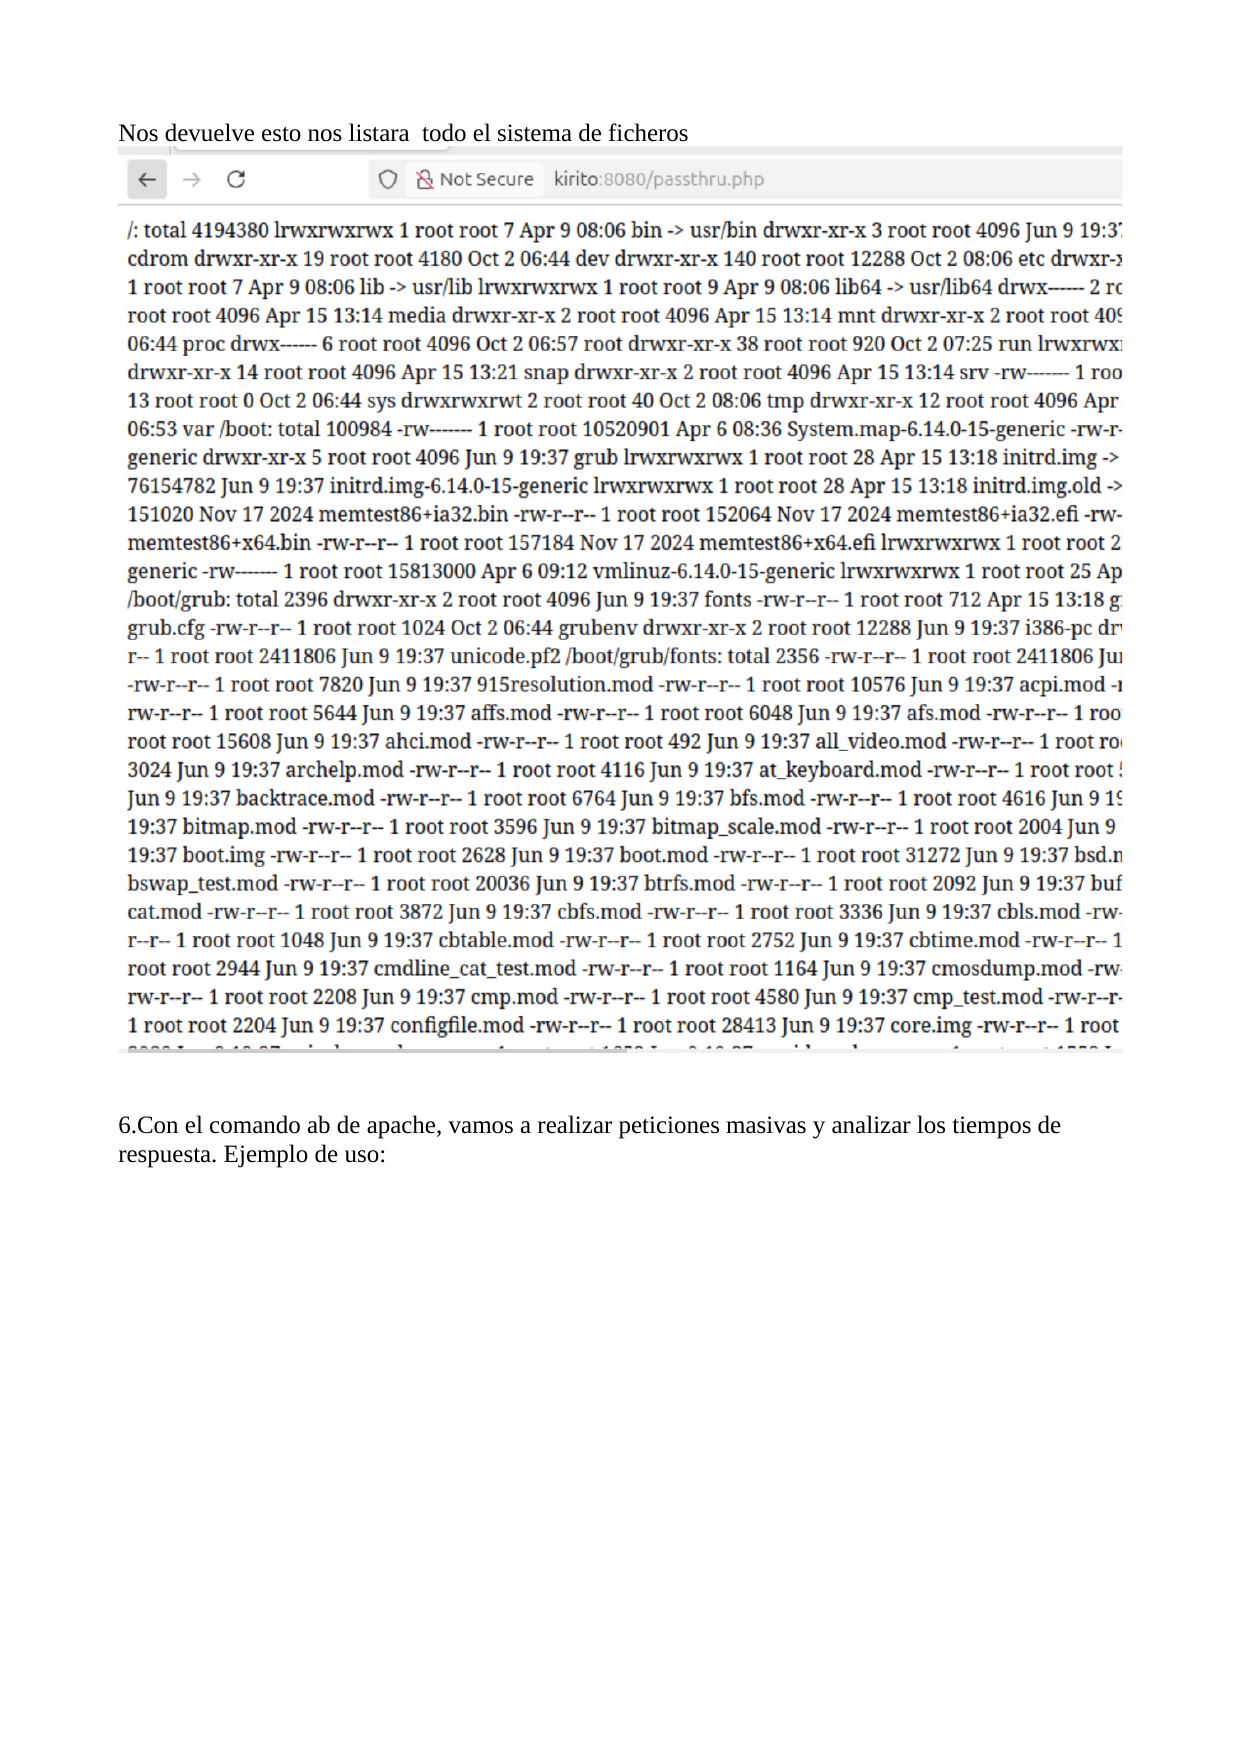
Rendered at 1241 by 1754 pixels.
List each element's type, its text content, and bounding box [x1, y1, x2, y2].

text 6.Con el comando ab de apache, vamos a realizar peticiones masivas y analizar los tiempos de respuesta. Ejemplo de uso: [118, 1110, 1122, 1168]
text Nos devuelve esto nos listara todo el sistema de ficheros [118, 118, 1122, 146]
picture [118, 146, 1123, 1053]
